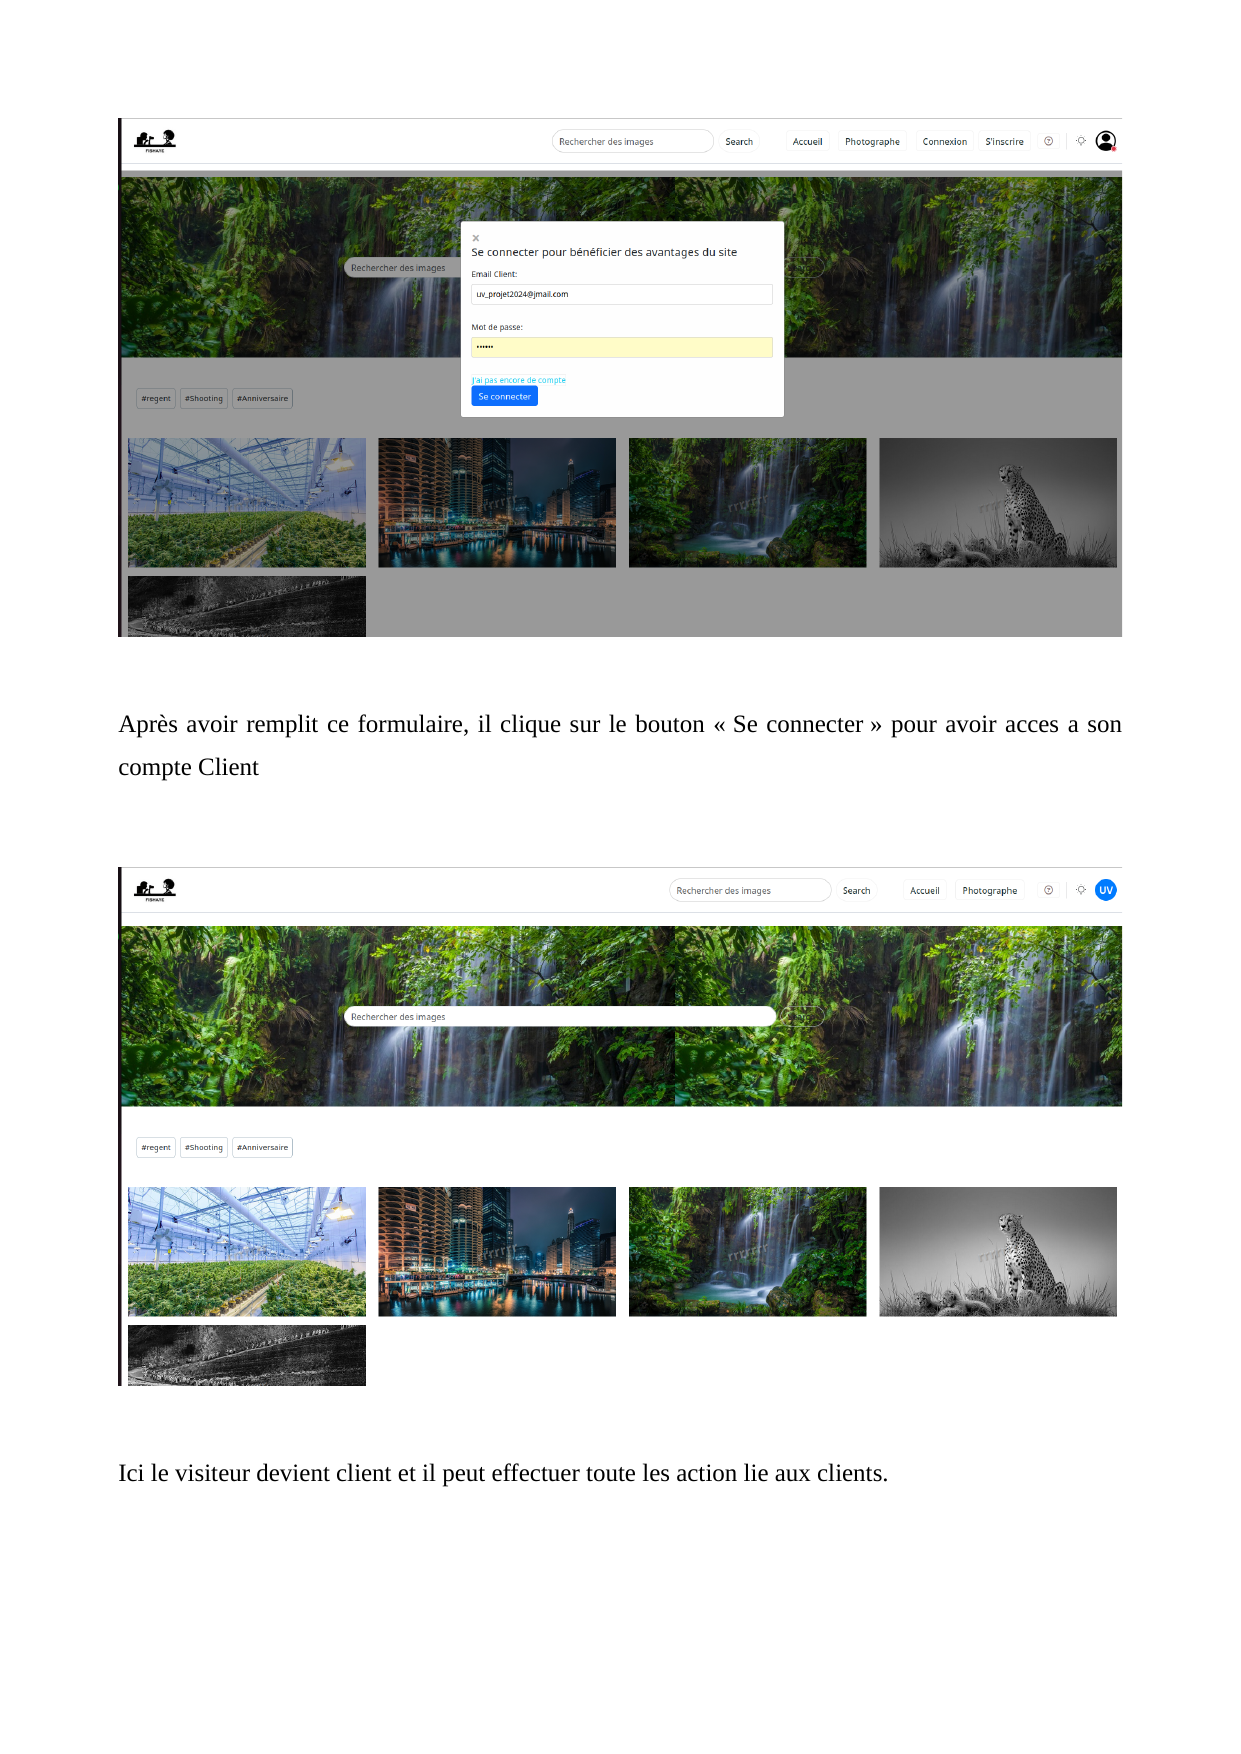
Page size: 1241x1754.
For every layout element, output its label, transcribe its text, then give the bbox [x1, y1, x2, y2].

text Ici le visiteur devient client et il peut effectuer toute les action lie aux clients. [118, 1458, 1122, 1487]
picture [118, 118, 1123, 637]
text Après avoir remplit ce formulaire, il clique sur le bouton « Se connecter » pour avoir acces a son compte Client [118, 709, 1122, 781]
picture [118, 867, 1123, 1386]
